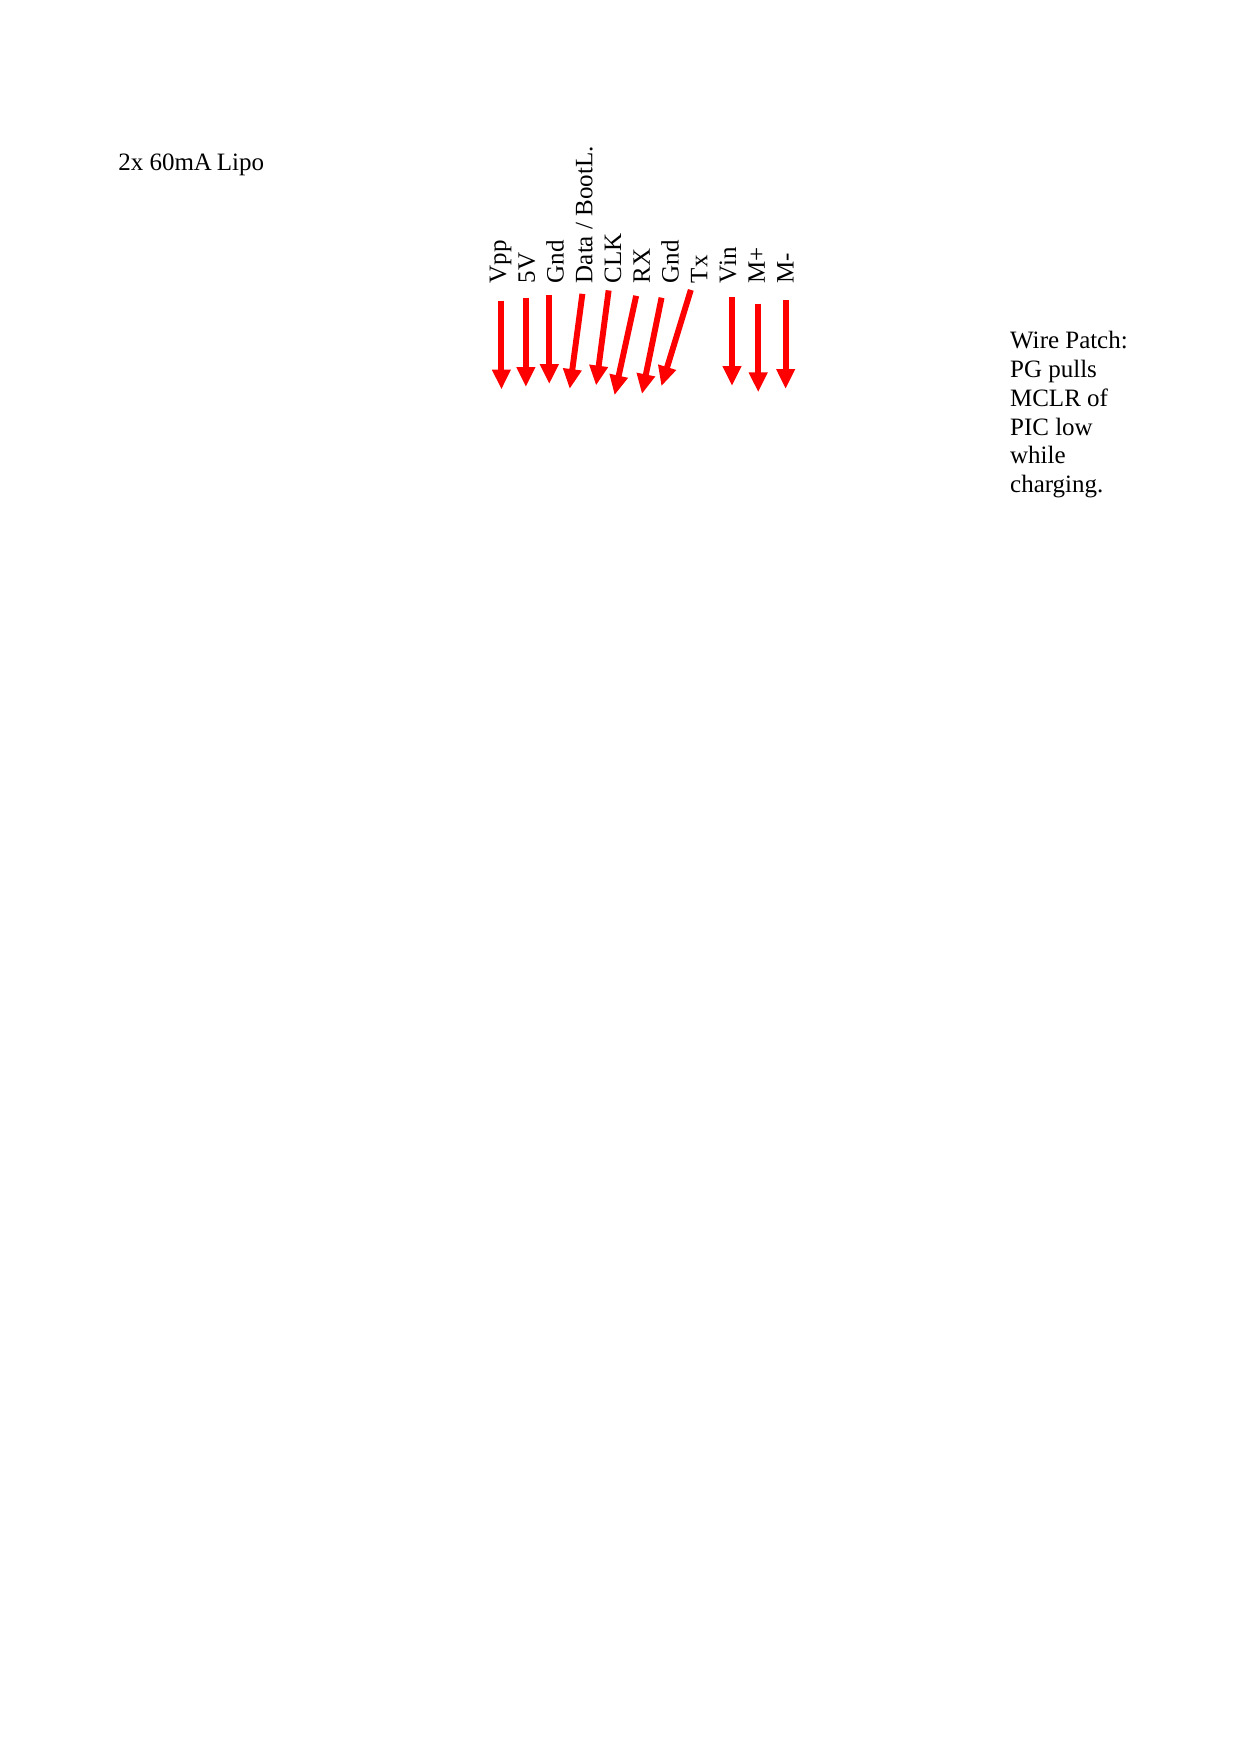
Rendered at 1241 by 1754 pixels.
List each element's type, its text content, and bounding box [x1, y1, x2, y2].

text 2x 60mA Lipo [118, 118, 1122, 176]
